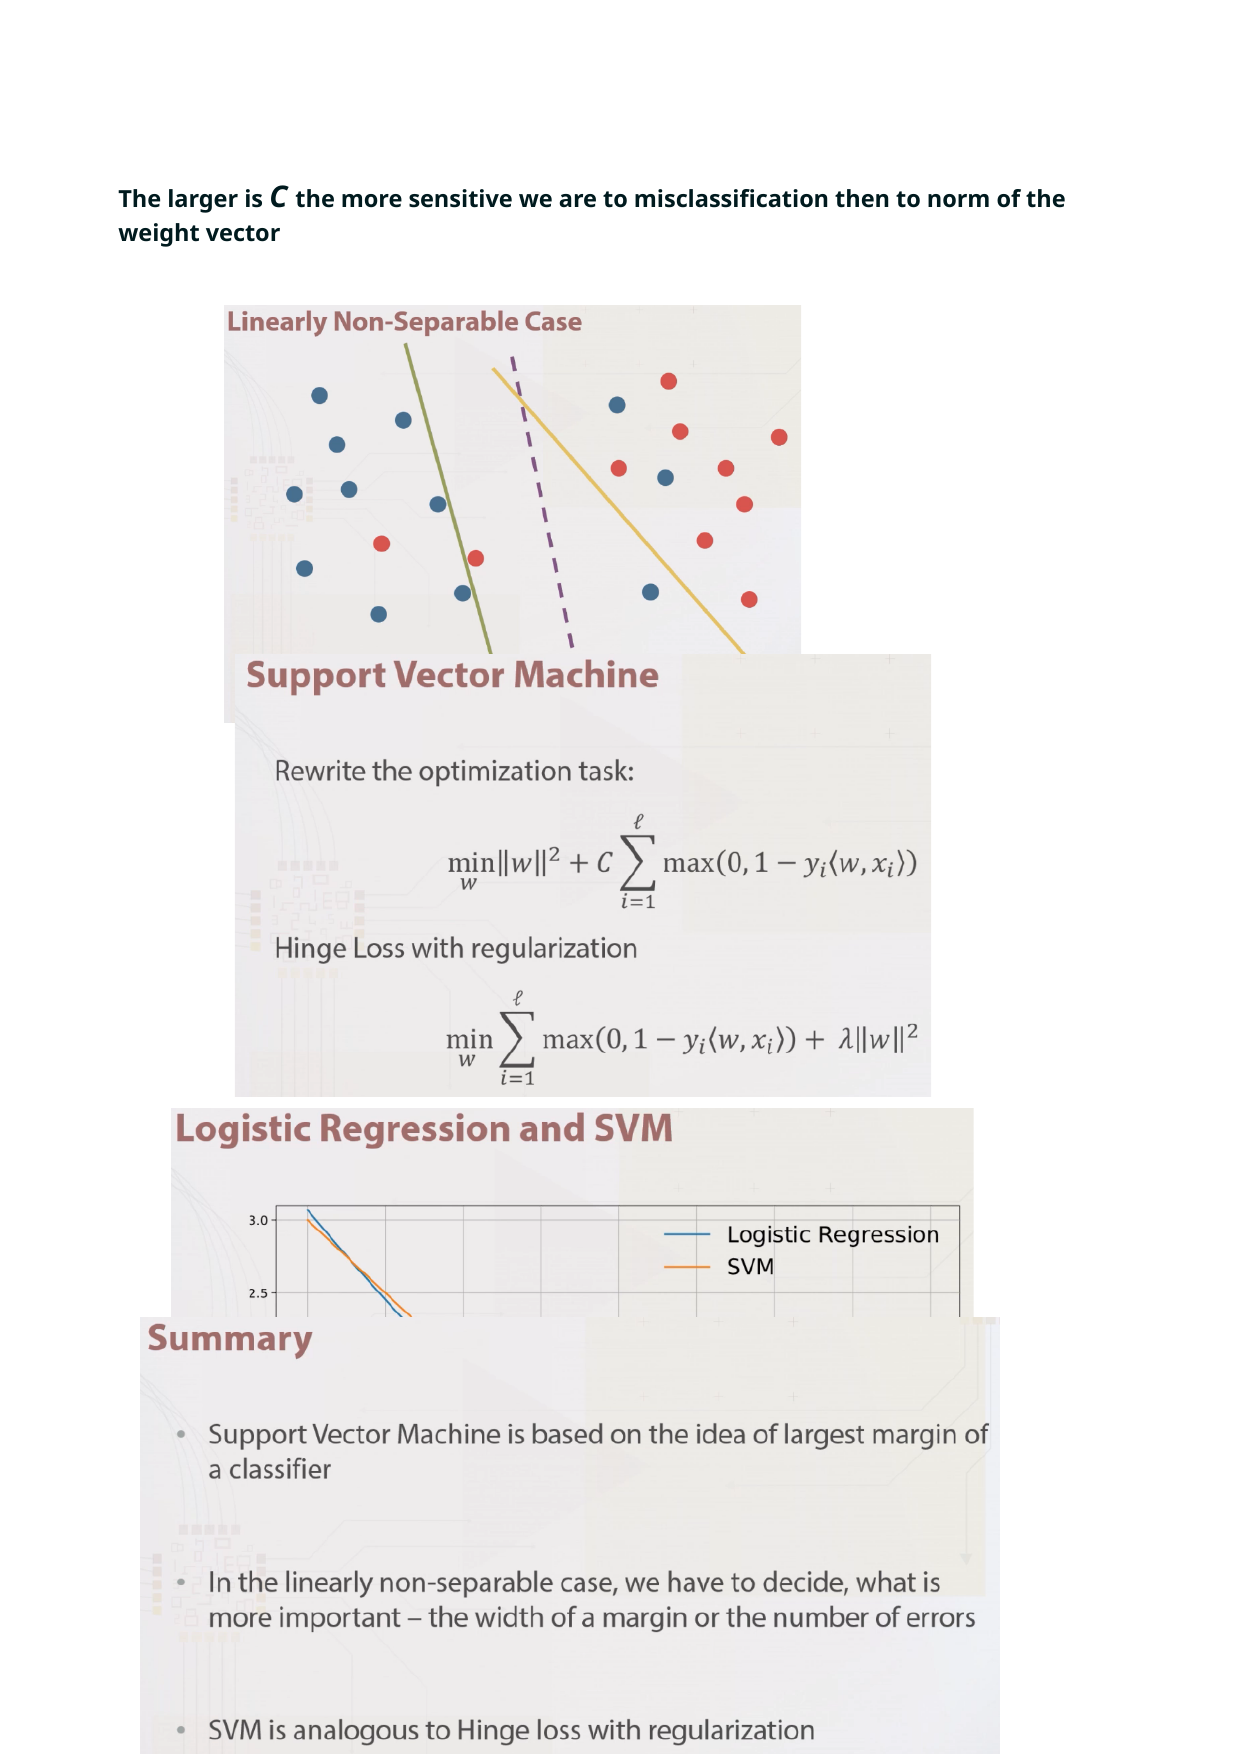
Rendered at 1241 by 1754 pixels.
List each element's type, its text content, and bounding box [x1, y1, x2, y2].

text The larger is C the more sensitive we are to misclassification then to norm of the weight vector [118, 176, 1122, 248]
picture [140, 1108, 1000, 1754]
picture [224, 305, 932, 1097]
